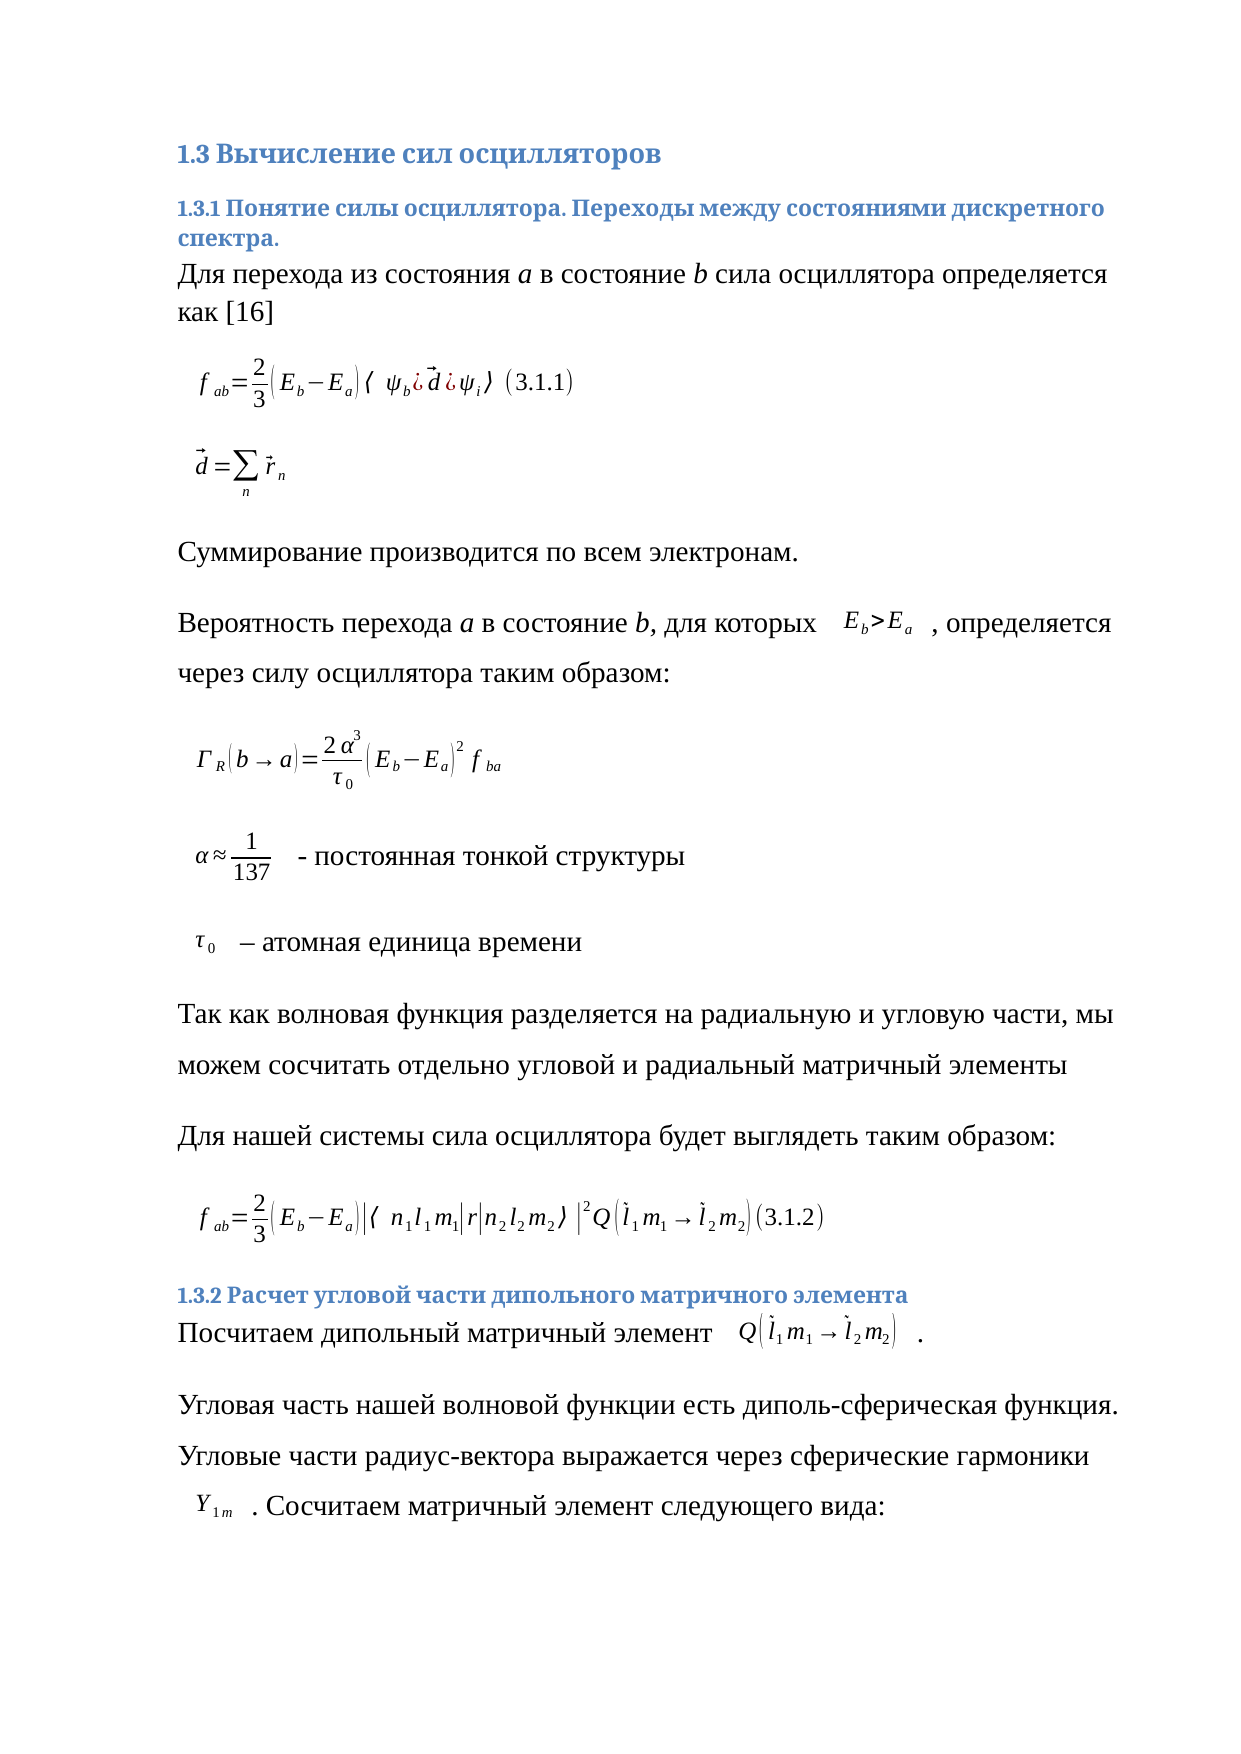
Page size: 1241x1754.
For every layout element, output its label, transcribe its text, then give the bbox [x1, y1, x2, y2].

text Угловая часть нашей волновой функции есть диполь-сферическая функция. Угловые части радиус-вектора выражается через сферические гармоники . Сосчитаем матричный элемент следующего вида: [177, 1387, 1152, 1522]
text Суммирование производится по всем электронам. [177, 534, 1152, 567]
subtitle 1.3 Вычисление сил осцилляторов [177, 139, 1152, 170]
text Для нашей системы сила осциллятора будет выглядеть таким образом: [177, 1118, 1152, 1151]
subtitle 1.3.1 Понятие силы осциллятора. Переходы между состояниями дискретного спектра. [177, 196, 1152, 252]
text – атомная единица времени [177, 924, 1152, 959]
subtitle 1.3.2 Расчет угловой части дипольного матричного элемента [177, 1283, 1152, 1309]
text Вероятность перехода a в состояние b, для которых , определяется через силу осциллятора таким образом: [177, 605, 1152, 689]
text Для перехода из состояния a в состояние b сила осциллятора определяется как [16] [177, 256, 1152, 328]
text - постоянная тонкой структуры [177, 828, 1152, 887]
text Так как волновая функция разделяется на радиальную и угловую части, мы можем сосчитать отдельно угловой и радиальный матричный элементы [177, 996, 1152, 1080]
text Посчитаем дипольный матричный элемент . [177, 1313, 1152, 1350]
